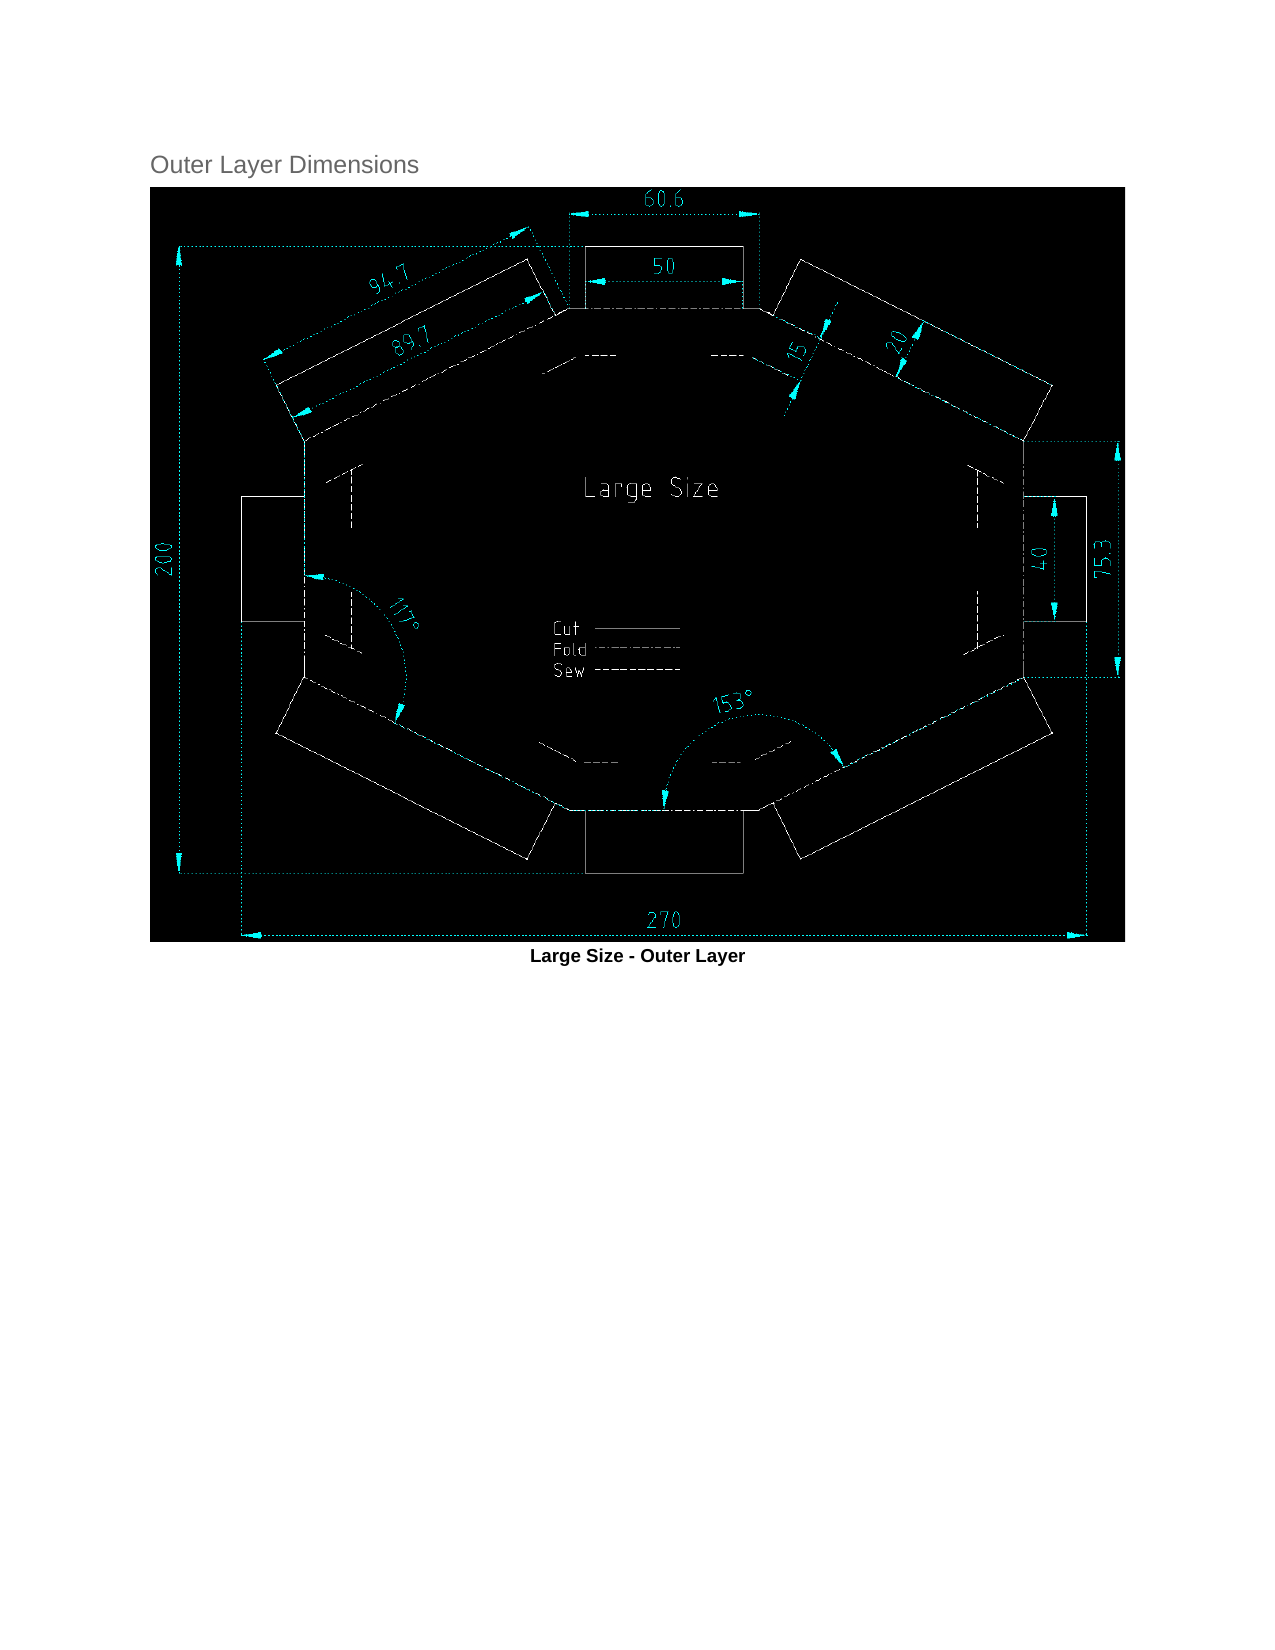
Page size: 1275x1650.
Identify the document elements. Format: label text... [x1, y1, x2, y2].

text Large Size - Outer Layer [150, 945, 1125, 967]
subtitle Outer Layer Dimensions [150, 150, 1125, 179]
